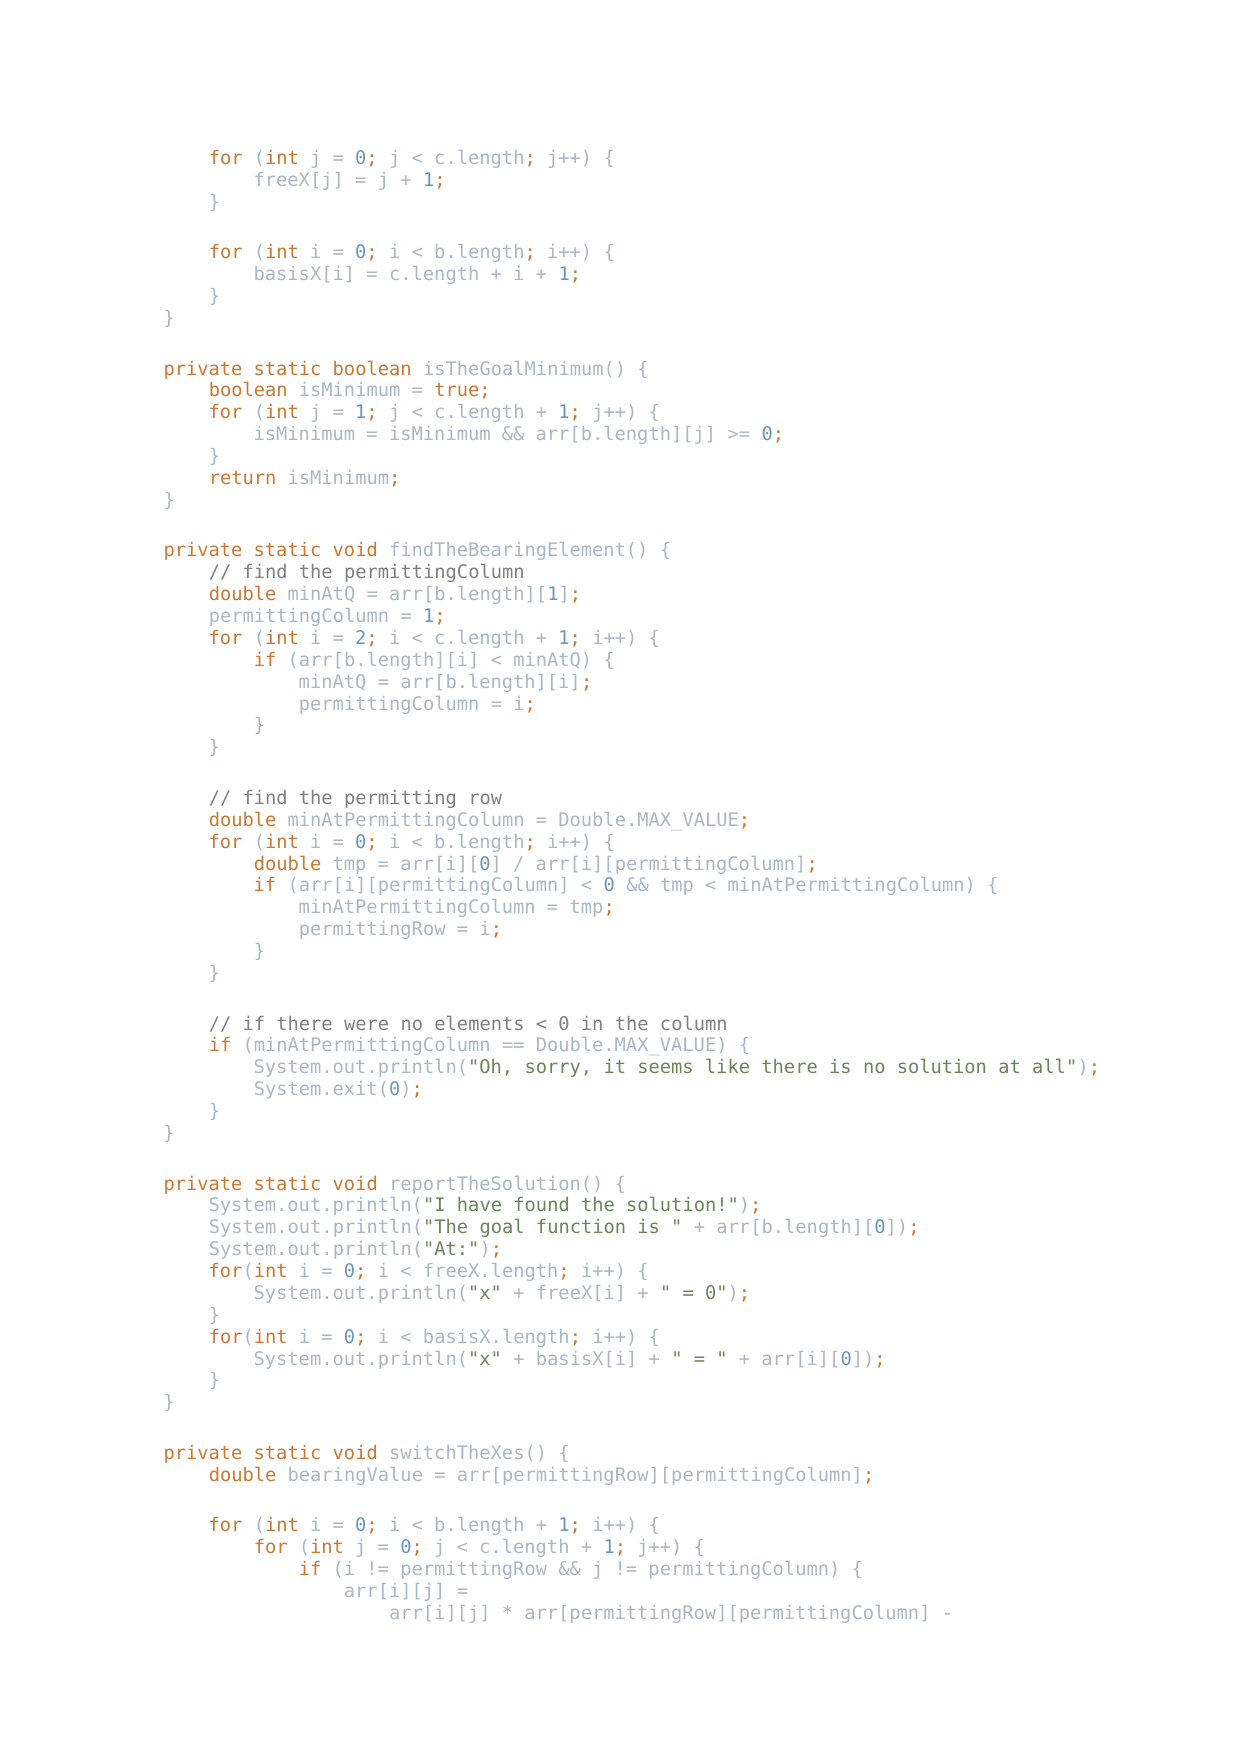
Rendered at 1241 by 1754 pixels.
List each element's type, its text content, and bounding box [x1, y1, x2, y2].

text for (int j = 0; j < c.length; j++) { freeX[j] = j + 1; } for (int i = 0; i < b.length; i++) { basisX[i] = c.length + i + 1; } } private static boolean isTheGoalMinimum() { boolean isMinimum = true; for (int j = 1; j < c.length + 1; j++) { isMinimum = isMinimum && arr[b.length][j] >= 0; } return isMinimum; } private static void findTheBearingElement() { // find the permittingColumn double minAtQ = arr[b.length][1]; permittingColumn = 1; for (int i = 2; i < c.length + 1; i++) { if (arr[b.length][i] < minAtQ) { minAtQ = arr[b.length][i]; permittingColumn = i; } } // find the permitting row double minAtPermittingColumn = Double.MAX_VALUE; for (int i = 0; i < b.length; i++) { double tmp = arr[i][0] / arr[i][permittingColumn]; if (arr[i][permittingColumn] < 0 && tmp < minAtPermittingColumn) { minAtPermittingColumn = tmp; permittingRow = i; } } // if there were no elements < 0 in the column if (minAtPermittingColumn == Double.MAX_VALUE) { System.out.println("Oh, sorry, it seems like there is no solution at all"); System.exit(0); } } private static void reportTheSolution() { System.out.println("I have found the solution!"); System.out.println("The goal function is " + arr[b.length][0]); System.out.println("At:"); for(int i = 0; i < freeX.length; i++) { System.out.println("x" + freeX[i] + " = 0"); } for(int i = 0; i < basisX.length; i++) { System.out.println("x" + basisX[i] + " = " + arr[i][0]); } } private static void switchTheXes() { double bearingValue = arr[permittingRow][permittingColumn]; for (int i = 0; i < b.length + 1; i++) { for (int j = 0; j < c.length + 1; j++) { if (i != permittingRow && j != permittingColumn) { arr[i][j] = arr[i][j] * arr[permittingRow][permittingColumn] [118, 118, 1122, 1624]
